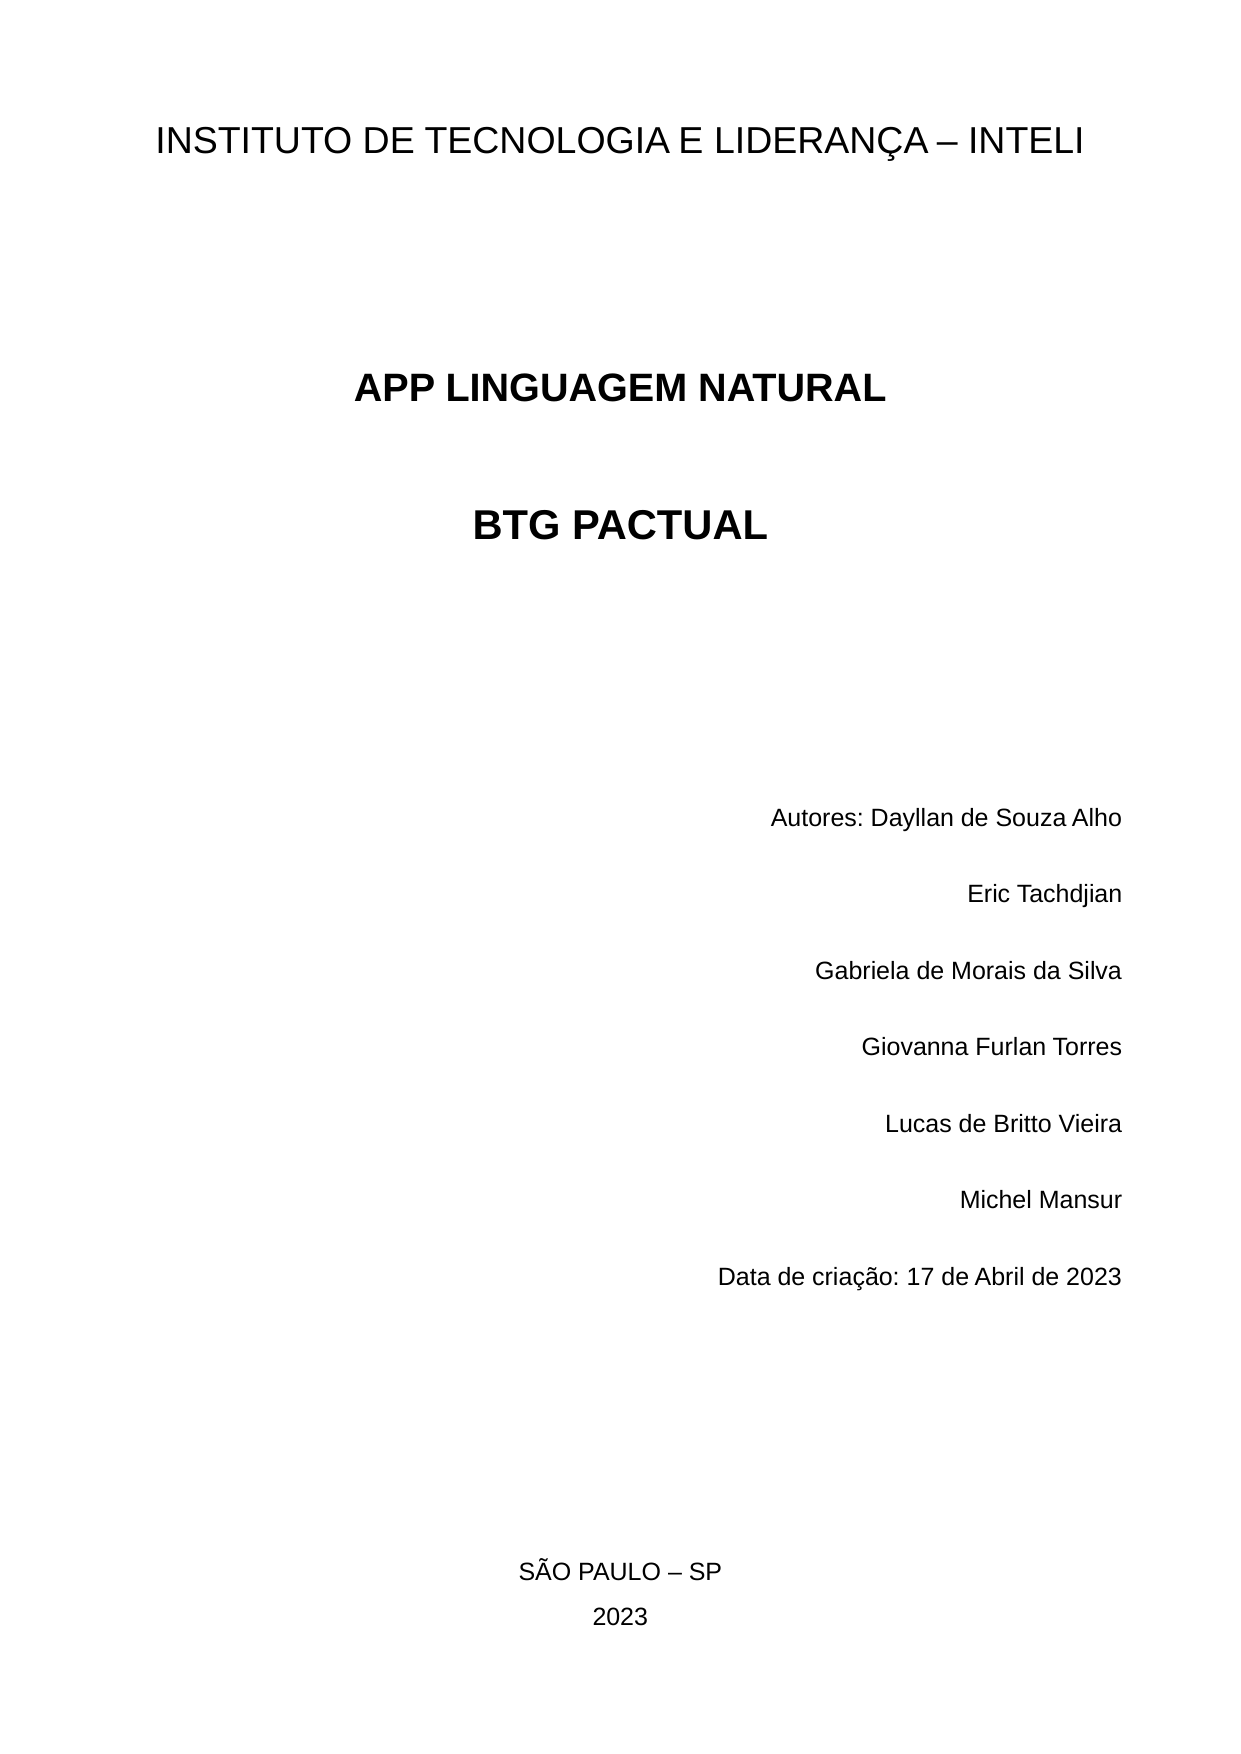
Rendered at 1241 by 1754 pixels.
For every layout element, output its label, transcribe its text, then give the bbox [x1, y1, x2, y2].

text BTG PACTUAL [118, 501, 1122, 548]
text Autores: Dayllan de Souza Alho [268, 803, 1122, 832]
text Michel Mansur [268, 1185, 1122, 1214]
text Data de criação: 17 de Abril de 2023 [268, 1262, 1122, 1291]
text Giovanna Furlan Torres [268, 1032, 1122, 1061]
text Eric Tachdjian [268, 879, 1122, 908]
text 2023 [118, 1602, 1122, 1631]
text INSTITUTO DE TECNOLOGIA E LIDERANÇA – INTELI [118, 118, 1122, 161]
text Lucas de Britto Vieira [268, 1109, 1122, 1138]
text APP LINGUAGEM NATURAL [118, 364, 1122, 409]
text Gabriela de Morais da Silva [268, 956, 1122, 985]
text SÃO PAULO – SP [118, 1557, 1122, 1586]
